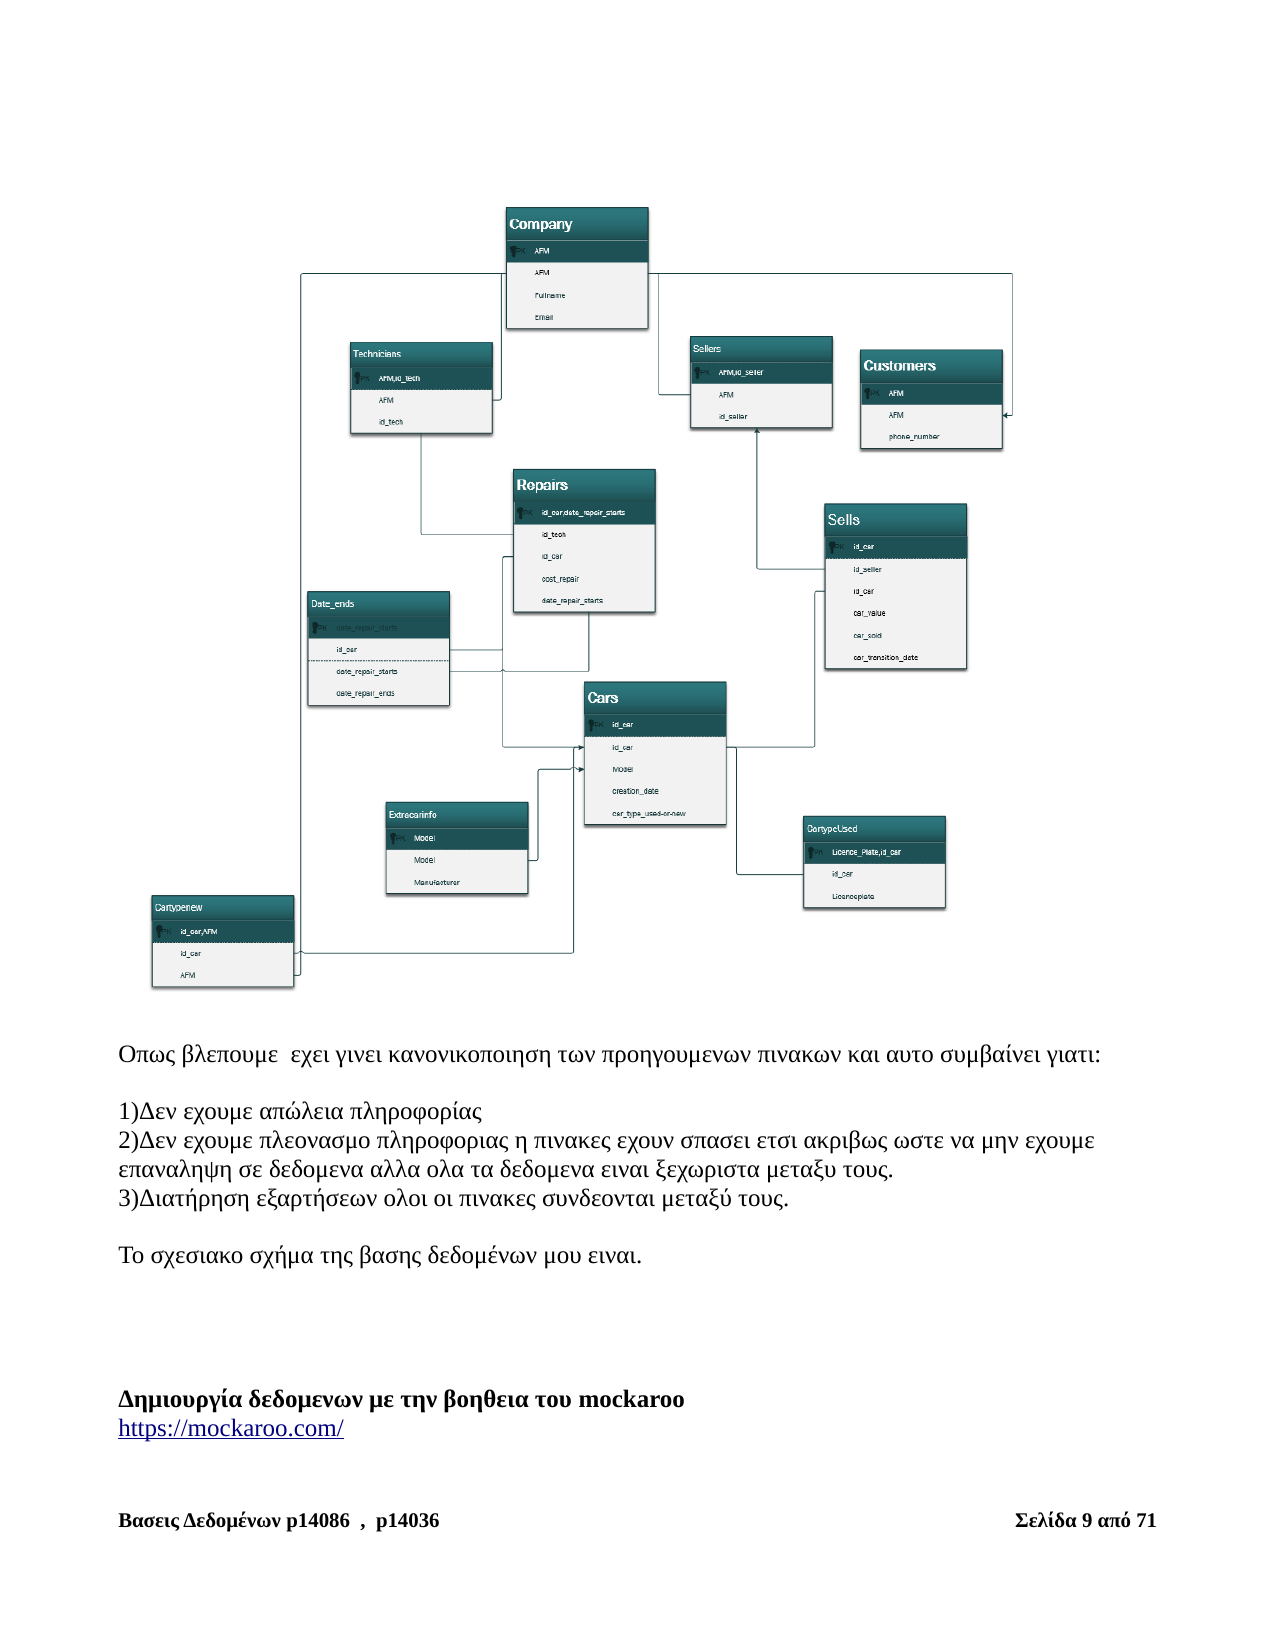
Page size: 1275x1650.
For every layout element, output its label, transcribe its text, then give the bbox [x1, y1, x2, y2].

text Οπως βλεπουμε εχει γινει κανονικοποιηση των προηγουμενων πινακων και αυτο συμβαίνει γιατι: [118, 1039, 1157, 1068]
picture [142, 192, 1033, 1007]
text Δημιουργία δεδομενων με την βοηθεια του mockaroo [118, 1384, 1157, 1413]
text Το σχεσιακο σχήμα της βασης δεδομένων μου ειναι. [118, 1240, 1157, 1269]
text 2)Δεν εχουμε πλεονασμο πληροφοριας η πινακες εχουν σπασει ετσι ακριβως ωστε να μην εχουμε επαναληψη σε δεδομενα αλλα ολα τα δεδομενα ειναι ξεχωριστα μεταξυ τους. [118, 1125, 1157, 1183]
text 1)Δεν εχουμε απώλεια πληροφορίας [118, 1096, 1157, 1125]
text https://mockaroo.com/ [118, 1413, 1157, 1441]
text 3)Διατήρηση εξαρτήσεων ολοι οι πινακες συνδεονται μεταξύ τους. [118, 1183, 1157, 1211]
